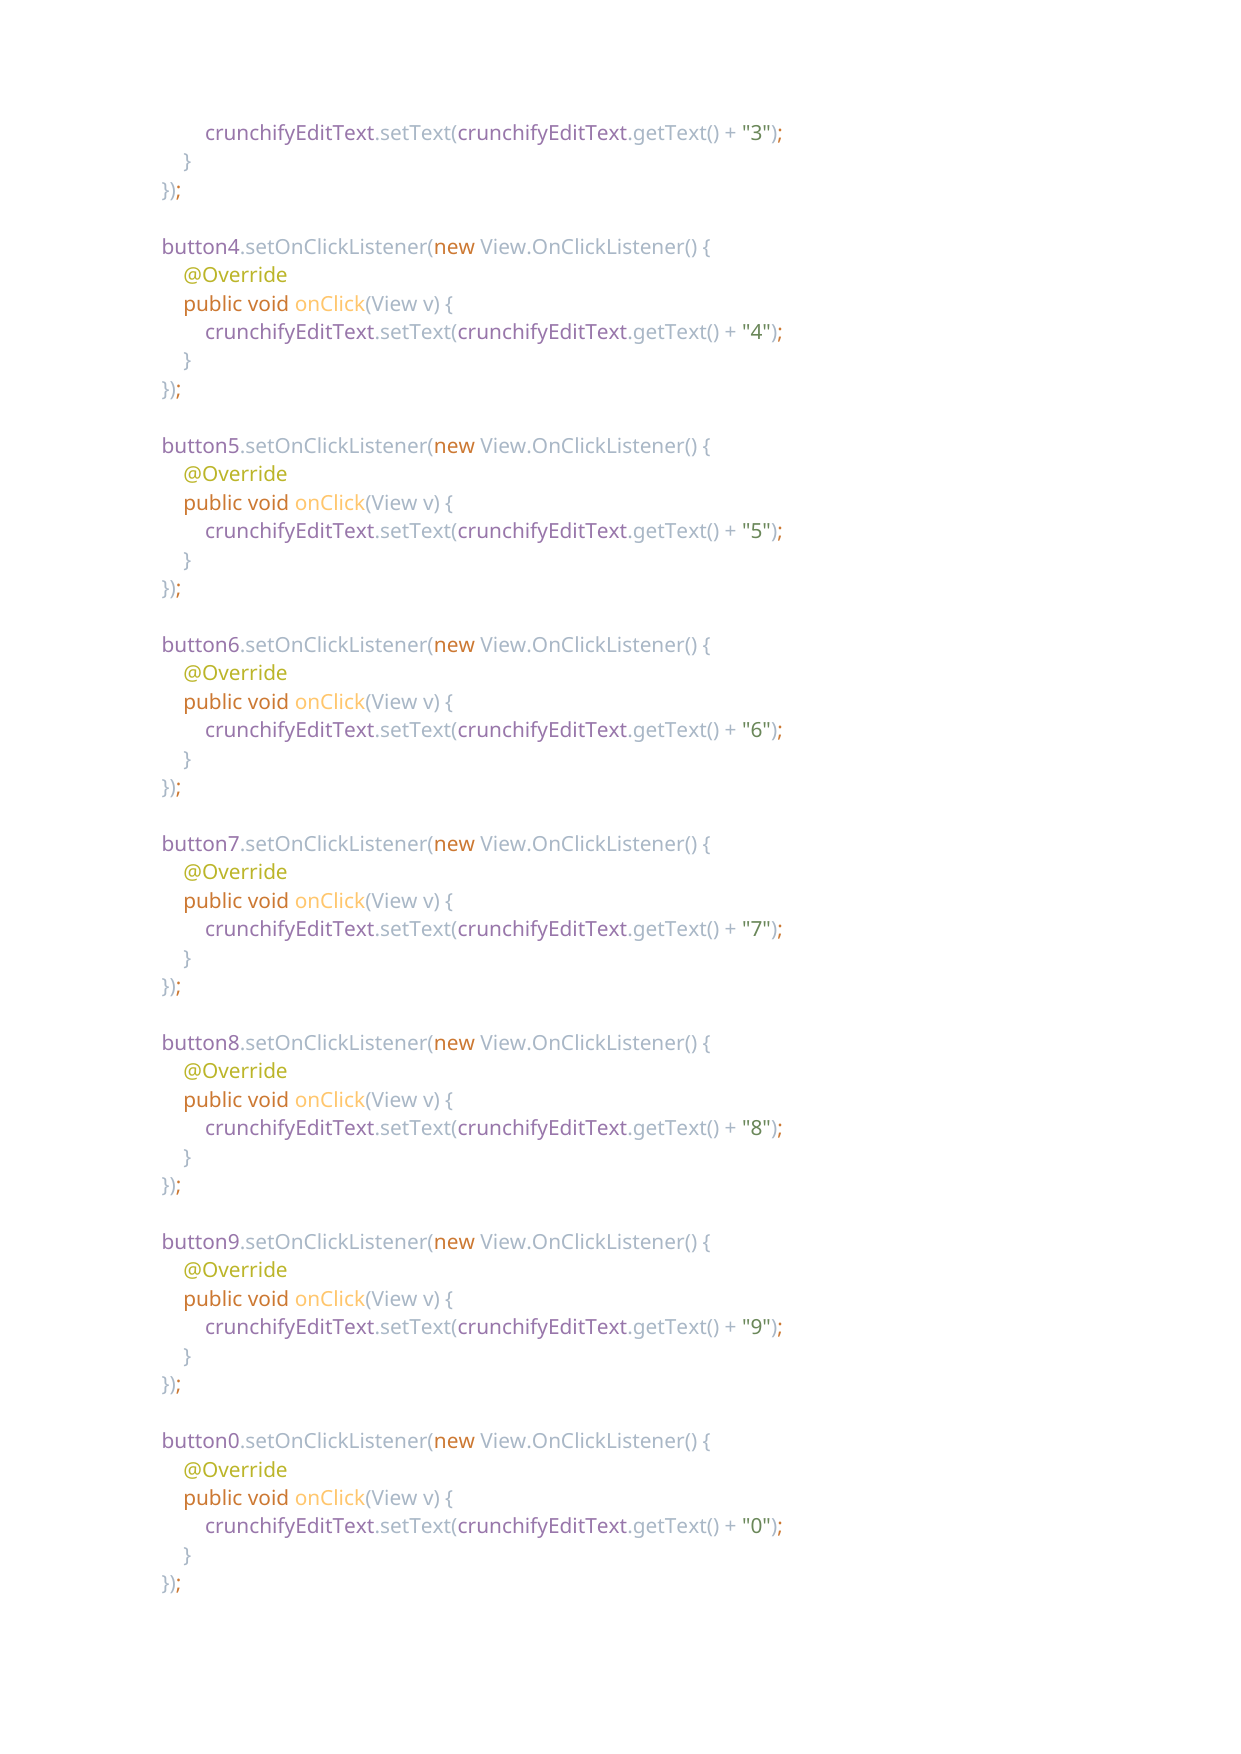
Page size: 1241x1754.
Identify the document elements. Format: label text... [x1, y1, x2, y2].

text crunchifyEditText.setText(crunchifyEditText.getText() + "3"); } }); button4.setOnClickListener(new View.OnClickListener() { @Override public void onClick(View v) { crunchifyEditText.setText(crunchifyEditText.getText() + "4"); } }); button5.setOnClickListener(new View.OnClickListener() { @Override public void onClick(View v) { crunchifyEditText.setText(crunchifyEditText.getText() + "5"); } }); button6.setOnClickListener(new View.OnClickListener() { @Override public void onClick(View v) { crunchifyEditText.setText(crunchifyEditText.getText() + "6"); } }); button7.setOnClickListener(new View.OnClickListener() { @Override public void onClick(View v) { crunchifyEditText.setText(crunchifyEditText.getText() + "7"); } }); button8.setOnClickListener(new View.OnClickListener() { @Override public void onClick(View v) { crunchifyEditText.setText(crunchifyEditText.getText() + "8"); } }); button9.setOnClickListener(new View.OnClickListener() { @Override public void onClick(View v) { crunchifyEditText.setText(crunchifyEditText.getText() + "9"); } }); button0.setOnClickListener(new View.OnClickListener() { @Override public void onClick(View v) { crunchifyEditText.setText(crunchifyEditText.getText() + "0"); } }); [118, 118, 1122, 1625]
